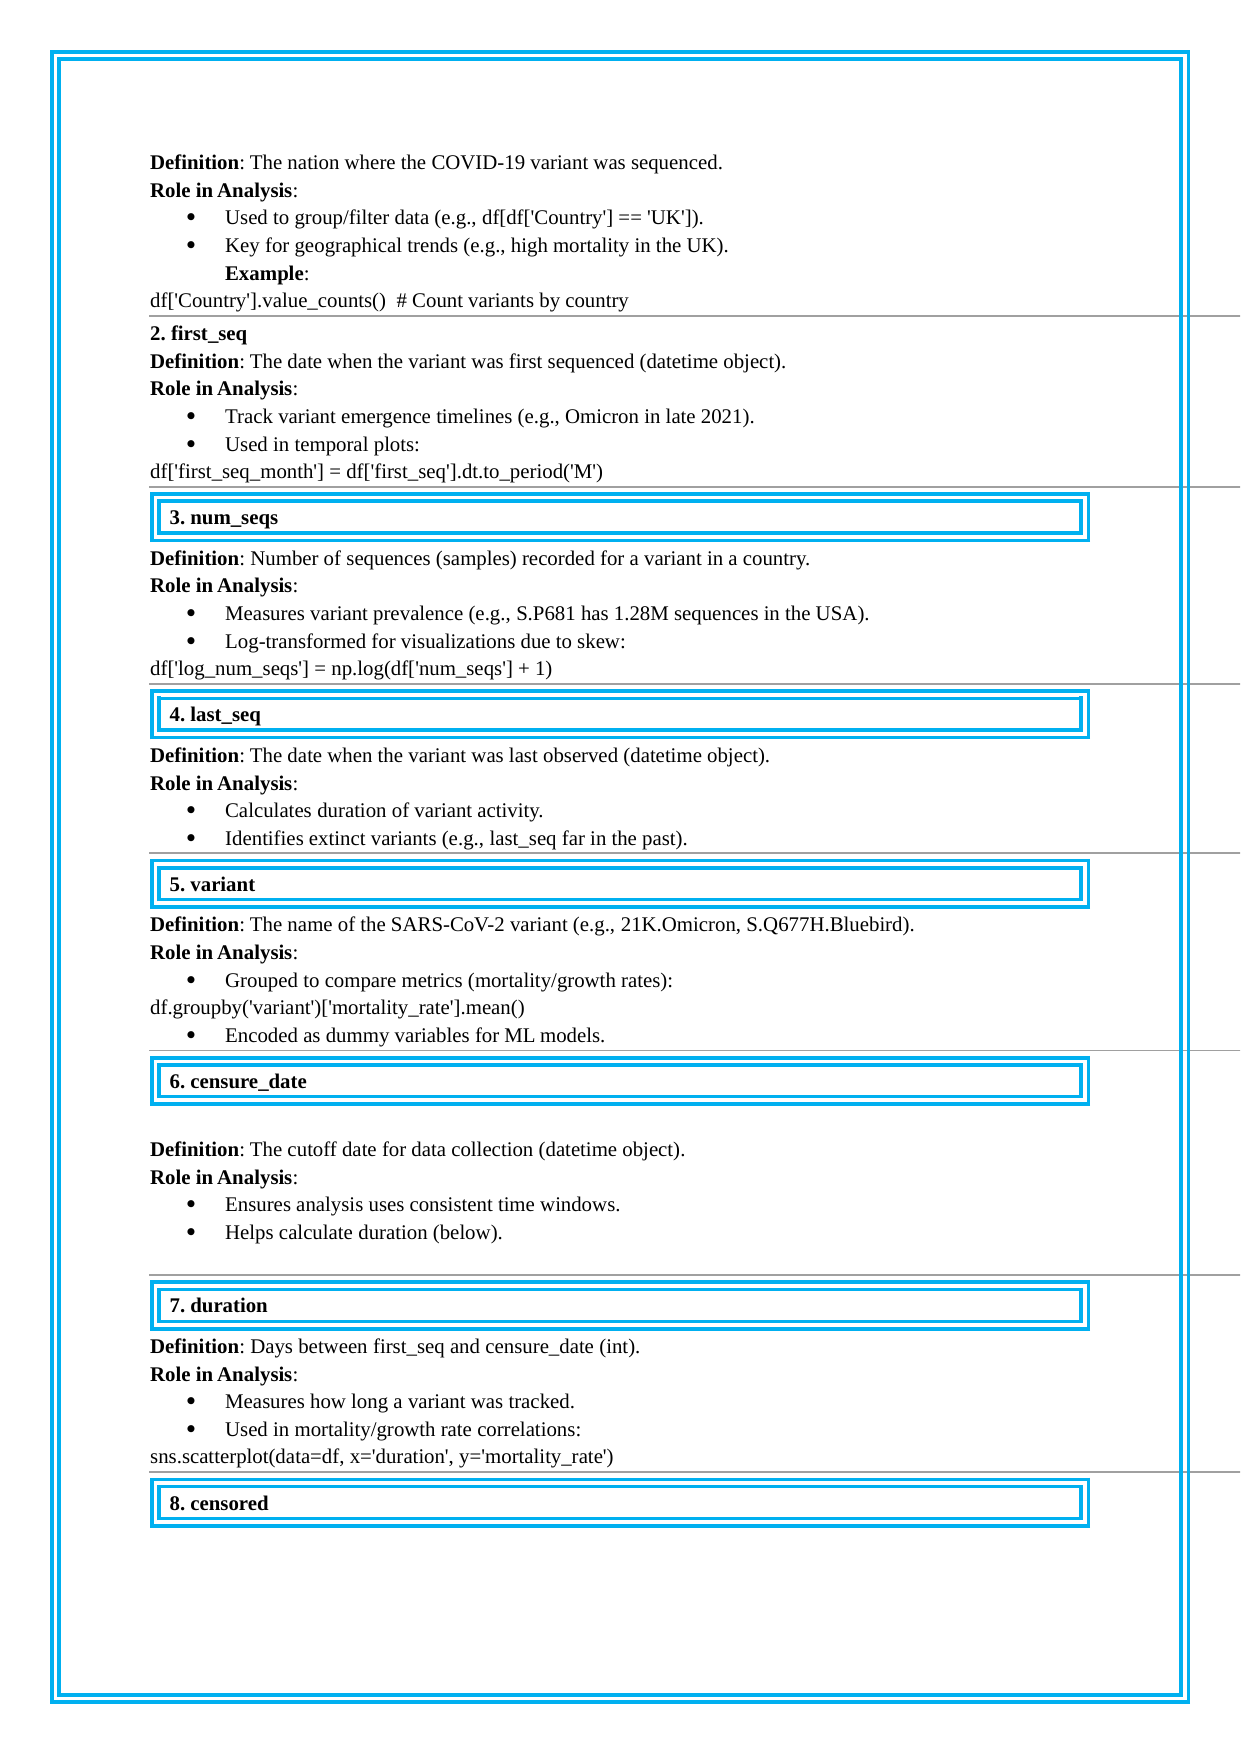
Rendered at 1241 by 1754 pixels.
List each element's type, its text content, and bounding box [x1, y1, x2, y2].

text df['log_num_seqs'] = np.log(df['num_seqs'] + 1) [150, 656, 1090, 680]
list Used in temporal plots: [187, 431, 1090, 456]
list Used to group/filter data (e.g., df[df['Country'] == 'UK']). [187, 205, 1090, 229]
list Grouped to compare metrics (mortality/growth rates): [187, 967, 1090, 992]
text df.groupby('variant')['mortality_rate'].mean() [150, 995, 1090, 1019]
list Identifies extinct variants (e.g., last_seq far in the past). [187, 826, 1090, 850]
text 7. duration [154, 1284, 1087, 1327]
list Used in mortality/growth rate correlations: [187, 1417, 1090, 1441]
list Helps calculate duration (below). [187, 1220, 1090, 1244]
text 8. censored [154, 1481, 1087, 1524]
text 6. censure_date [154, 1060, 1087, 1102]
list Encoded as dummy variables for ML models. [187, 1023, 1090, 1047]
text sns.scatterplot(data=df, x='duration', y='mortality_rate') [150, 1444, 1090, 1468]
text Definition: The date when the variant was last observed (datetime object). Role in Analysis: [150, 743, 1090, 794]
text Definition: The date when the variant was first sequenced (datetime object). Role in Analysis: [150, 349, 1090, 400]
text Definition: Days between first_seq and censure_date (int). Role in Analysis: [150, 1334, 1090, 1386]
text df['first_seq_month'] = df['first_seq'].dt.to_period('M') [150, 459, 1090, 483]
text 2. first_seq [150, 321, 1090, 345]
list Key for geographical trends (e.g., high mortality in the UK). Example: [187, 233, 1090, 284]
list Ensures analysis uses consistent time windows. [187, 1192, 1090, 1216]
text 5. variant [154, 862, 1087, 905]
text Definition: The cutoff date for data collection (datetime object). Role in Analysis: [150, 1137, 1090, 1189]
text df['Country'].value_counts() # Count variants by country [150, 288, 1090, 312]
list Log-transformed for visualizations due to skew: [187, 628, 1090, 653]
text Definition: The nation where the COVID-19 variant was sequenced. Role in Analysis: [150, 150, 1090, 202]
list Measures variant prevalence (e.g., S.P681 has 1.28M sequences in the USA). [187, 601, 1090, 625]
text Definition: Number of sequences (samples) recorded for a variant in a country. Role in Analysis: [150, 546, 1090, 597]
list Calculates duration of variant activity. [187, 798, 1090, 822]
list Track variant emergence timelines (e.g., Omicron in late 2021). [187, 404, 1090, 428]
text Definition: The name of the SARS-CoV-2 variant (e.g., 21K.Omicron, S.Q677H.Bluebird). Role in Analysis: [150, 912, 1090, 964]
list Measures how long a variant was tracked. [187, 1389, 1090, 1413]
text 4. last_seq [154, 693, 1087, 736]
text 3. num_seqs [154, 496, 1087, 539]
